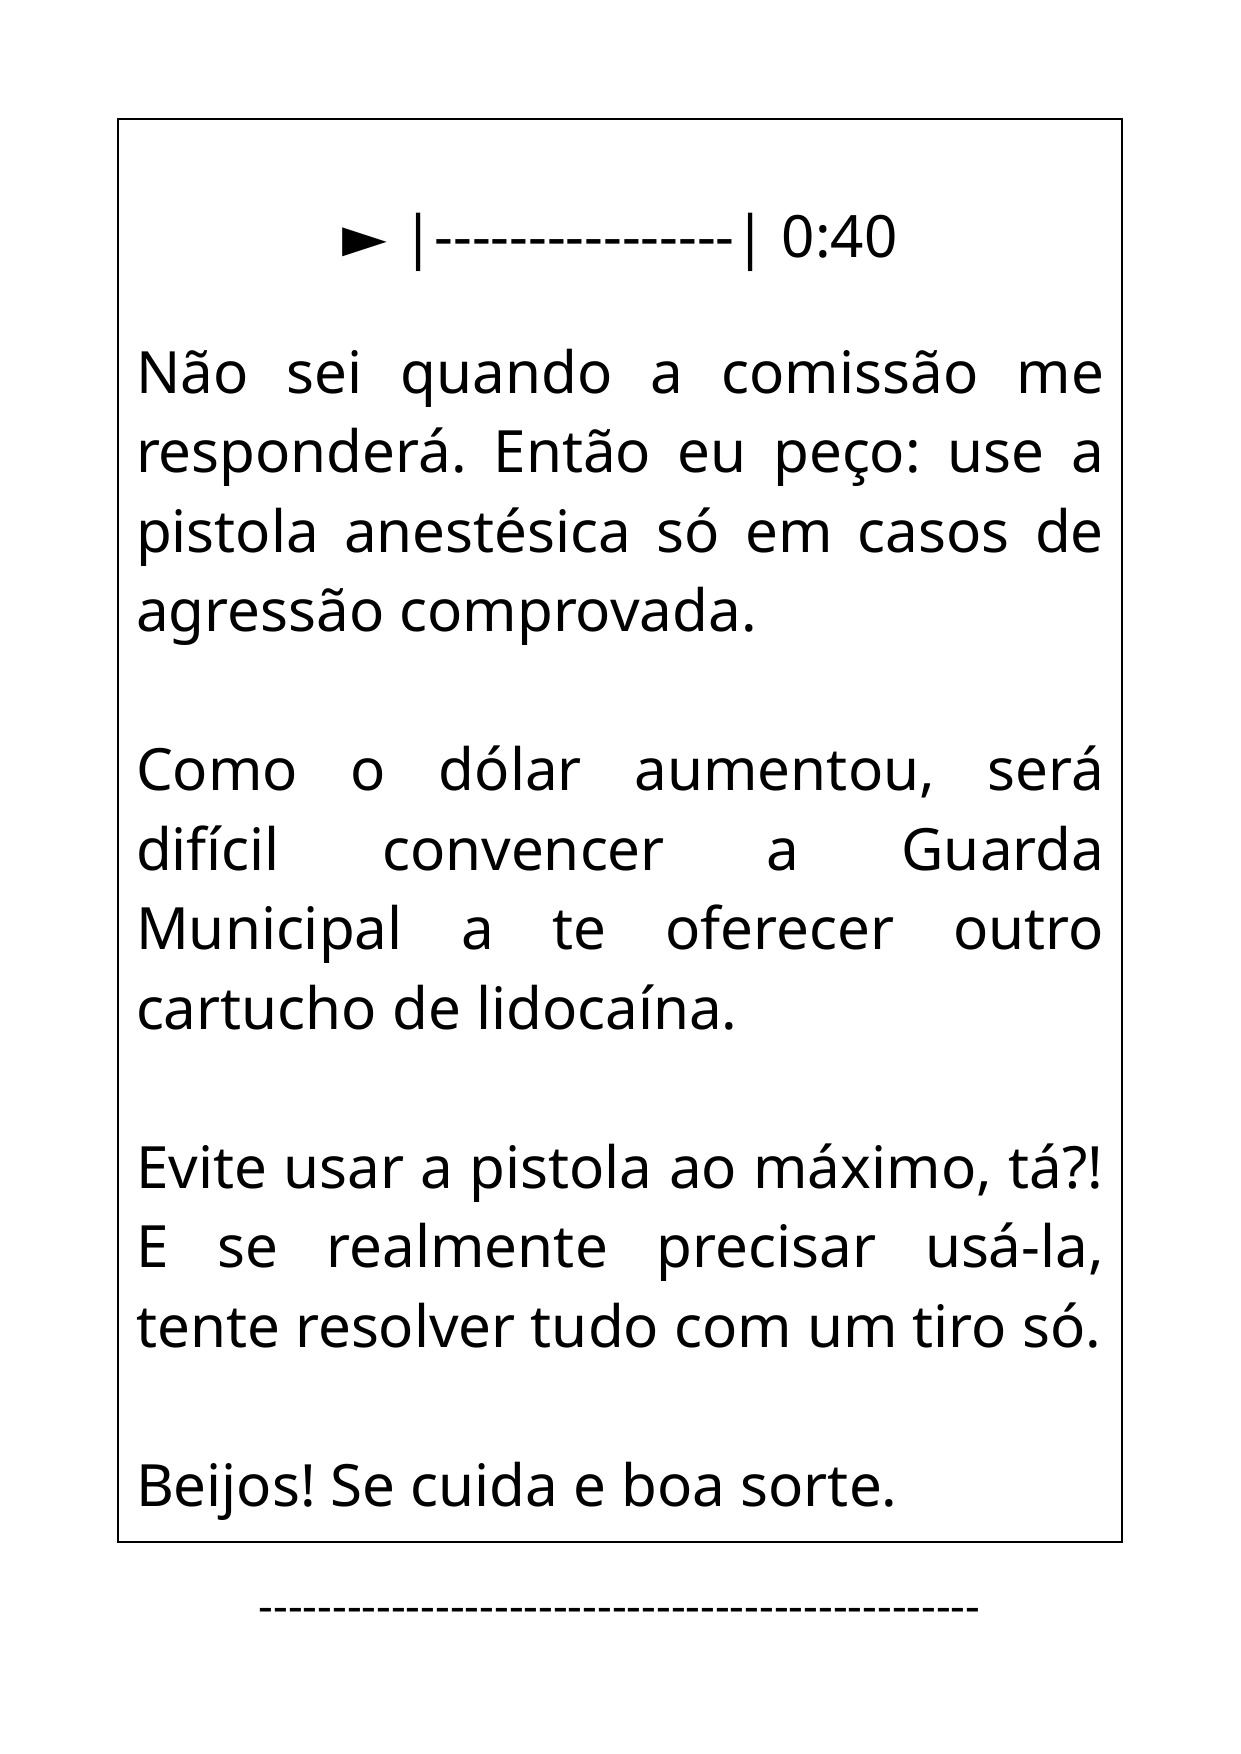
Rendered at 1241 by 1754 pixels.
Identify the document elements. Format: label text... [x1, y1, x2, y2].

table_header ► |----------------| 0:40 Não sei quando a comissão me responderá. Então eu peço: use a pistola anestésica só em casos de agressão comprovada. Como o dólar aumentou, será difícil convencer a Guarda Municipal a te oferecer outro cartucho de lidocaína. Evite usar a pistola ao máximo, tá?! E se realmente precisar usá-la, tente resolver tudo com um tiro só. Beijos! Se cuida e boa sorte. [119, 120, 1121, 1541]
